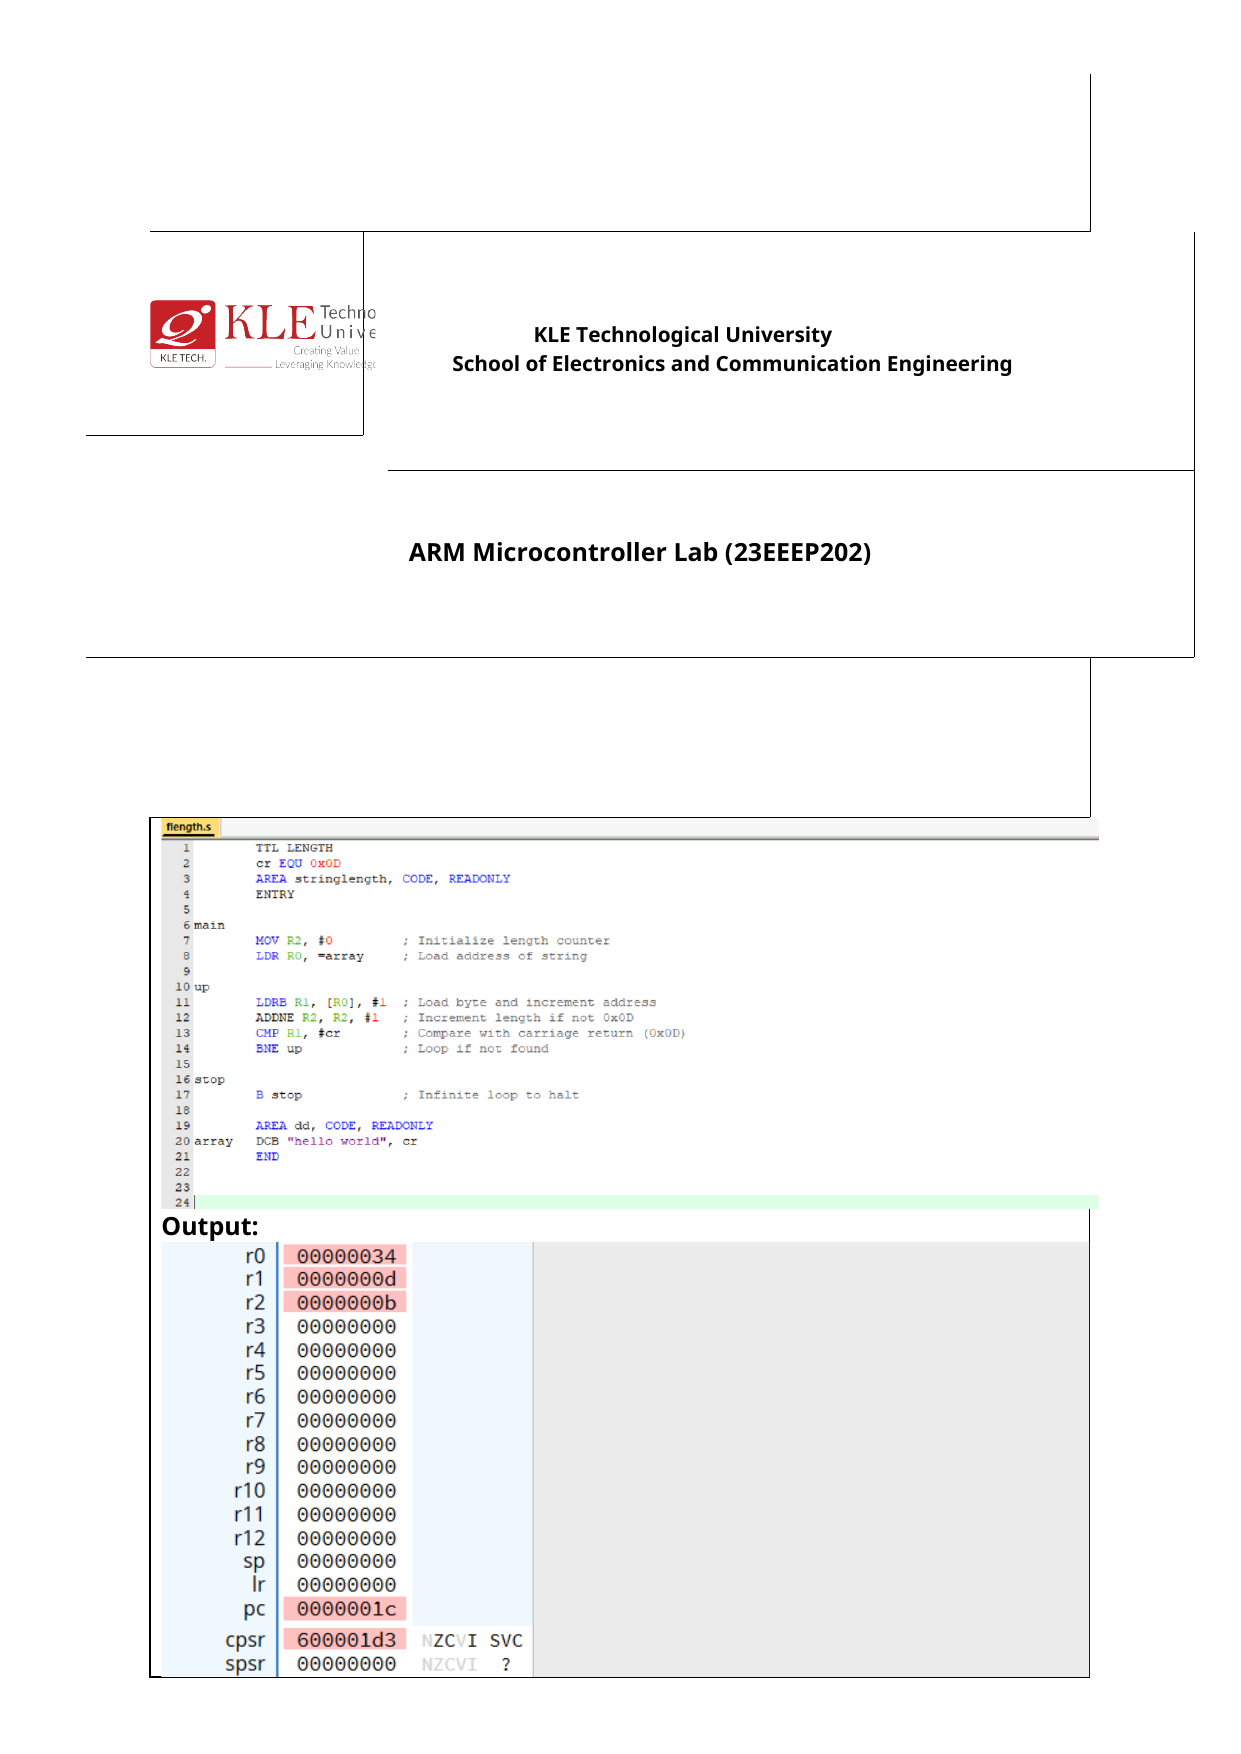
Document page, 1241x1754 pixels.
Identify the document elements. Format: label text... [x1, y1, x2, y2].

table_cell Output: [151, 818, 1089, 1676]
